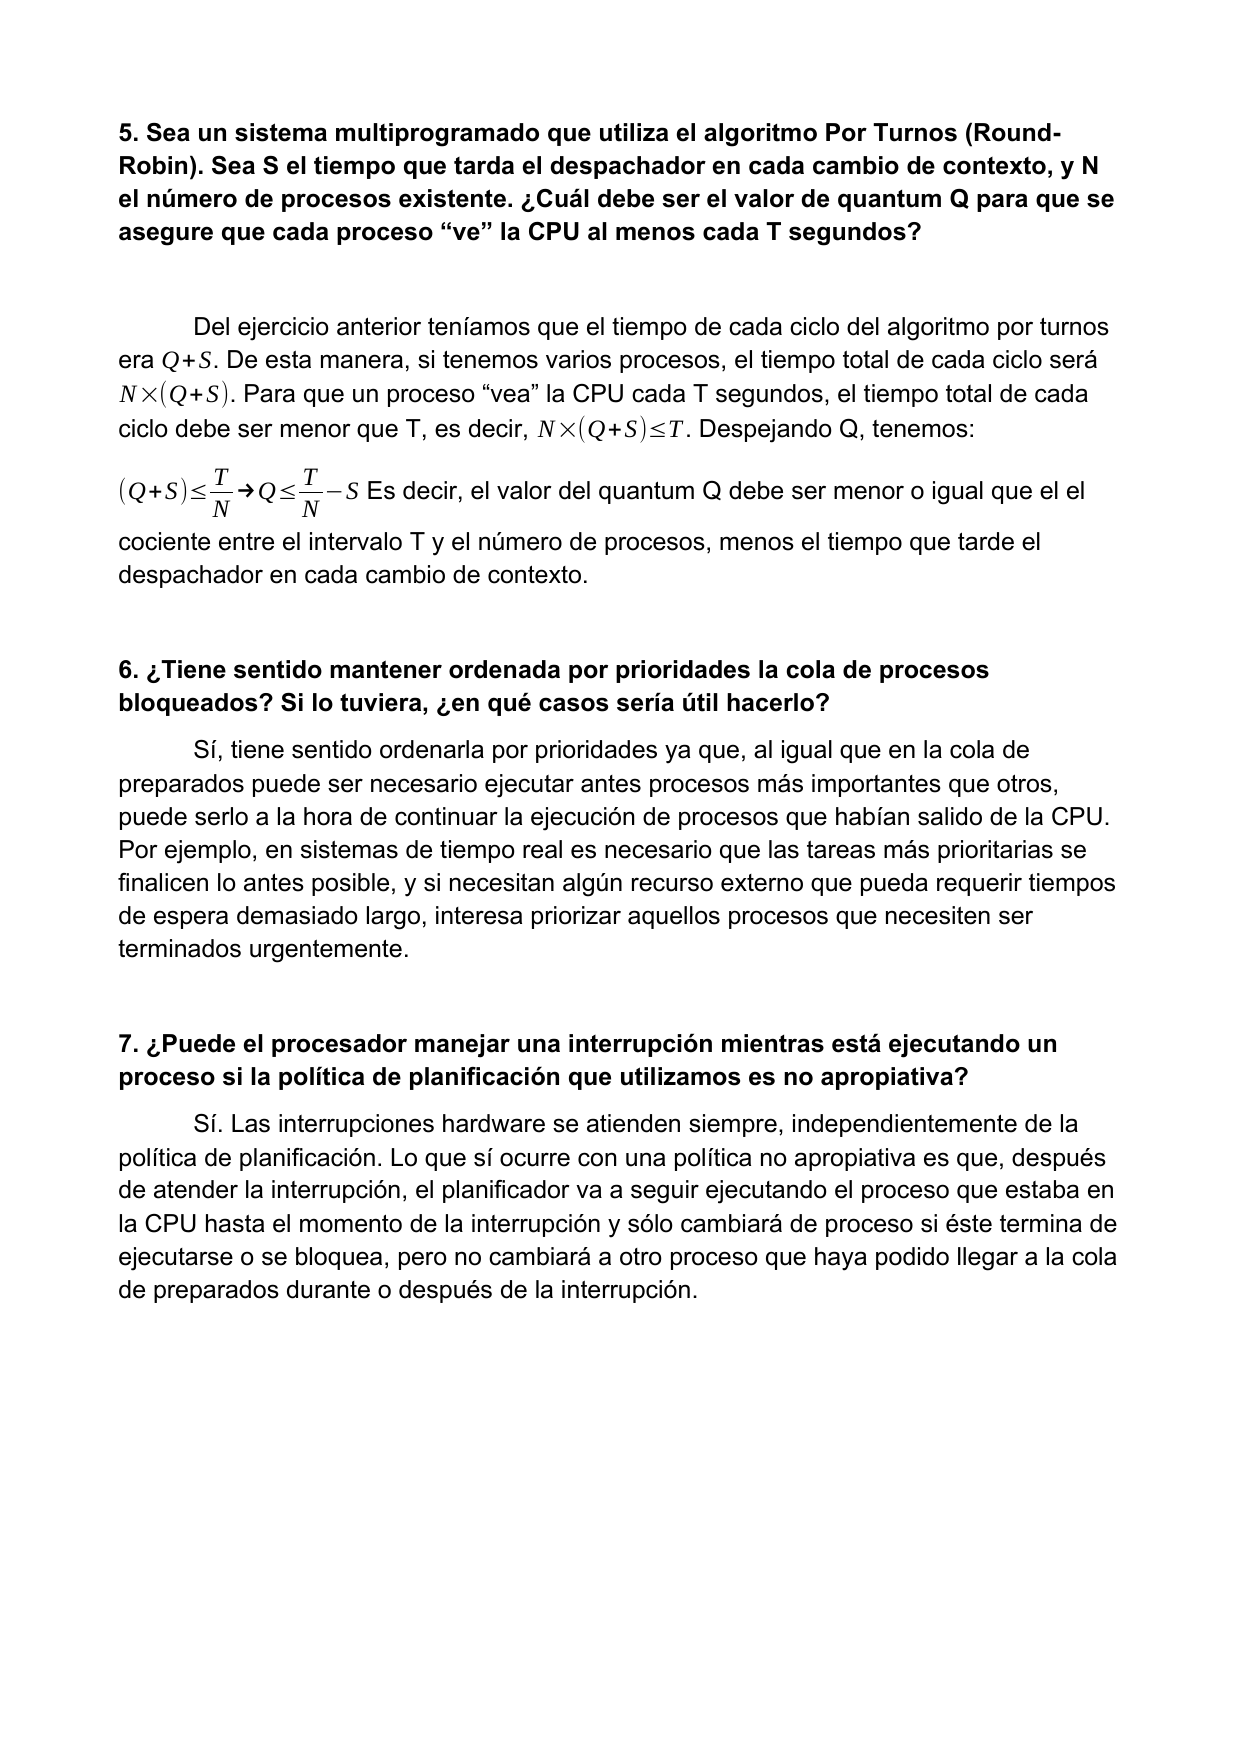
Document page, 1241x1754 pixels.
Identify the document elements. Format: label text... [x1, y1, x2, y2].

text Sí. Las interrupciones hardware se atienden siempre, independientemente de la política de planificación. Lo que sí ocurre con una política no apropiativa es que, después de atender la interrupción, el planificador va a seguir ejecutando el proceso que estaba en la CPU hasta el momento de la interrupción y sólo cambiará de proceso si éste termina de ejecutarse o se bloquea, pero no cambiará a otro proceso que haya podido llegar a la cola de preparados durante o después de la interrupción. [118, 1109, 1122, 1303]
text 7. ¿Puede el procesador manejar una interrupción mientras está ejecutando un proceso si la política de planificación que utilizamos es no apropiativa? [118, 1029, 1122, 1091]
text 6. ¿Tiene sentido mantener ordenada por prioridades la cola de procesos bloqueados? Si lo tuviera, ¿en qué casos sería útil hacerlo? [118, 655, 1122, 717]
text Sí, tiene sentido ordenarla por prioridades ya que, al igual que en la cola de preparados puede ser necesario ejecutar antes procesos más importantes que otros, puede serlo a la hora de continuar la ejecución de procesos que habían salido de la CPU. Por ejemplo, en sistemas de tiempo real es necesario que las tareas más prioritarias se finalicen lo antes posible, y si necesitan algún recurso externo que pueda requerir tiempos de espera demasiado largo, interesa priorizar aquellos procesos que necesiten ser terminados urgentemente. [118, 736, 1122, 962]
text Del ejercicio anterior teníamos que el tiempo de cada ciclo del algoritmo por turnos era . De esta manera, si tenemos varios procesos, el tiempo total de cada ciclo será . Para que un proceso “vea” la CPU cada T segundos, el tiempo total de cada ciclo debe ser menor que T, es decir, . Despejando Q, tenemos: [118, 312, 1122, 444]
text 5. Sea un sistema multiprogramado que utiliza el algoritmo Por Turnos (Round-Robin). Sea S el tiempo que tarda el despachador en cada cambio de contexto, y N el número de procesos existente. ¿Cuál debe ser el valor de quantum Q para que se asegure que cada proceso “ve” la CPU al menos cada T segundos? [118, 118, 1122, 246]
text Es decir, el valor del quantum Q debe ser menor o igual que el el cociente entre el intervalo T y el número de procesos, menos el tiempo que tarde el despachador en cada cambio de contexto. [118, 463, 1122, 588]
